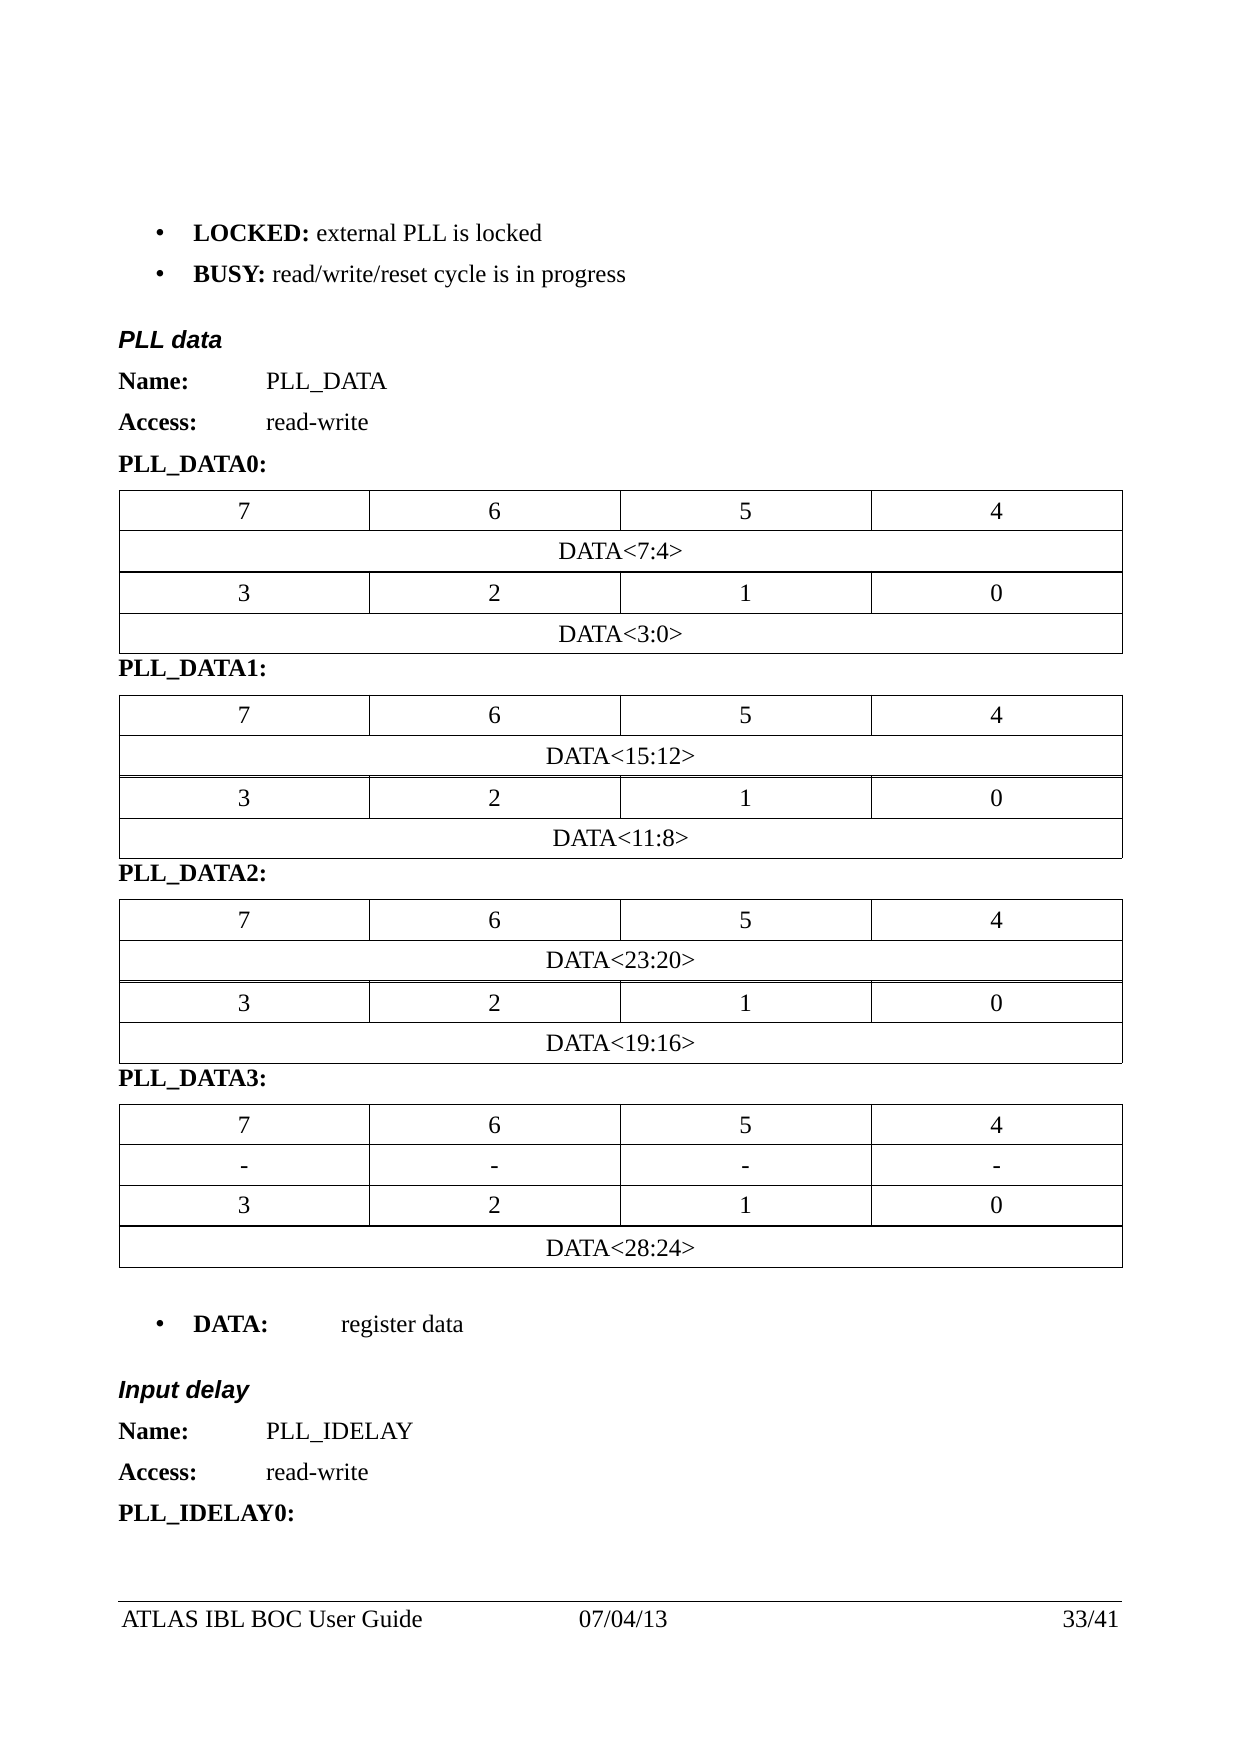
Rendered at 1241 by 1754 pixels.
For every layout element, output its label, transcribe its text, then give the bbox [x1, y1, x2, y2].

table_cell 2 [370, 573, 620, 613]
table_header 7 [120, 1105, 369, 1144]
table_cell 0 [872, 573, 1122, 613]
table_header 4 [872, 491, 1122, 530]
table_cell DATA<15:12> [120, 736, 1122, 775]
table_header 4 [872, 696, 1122, 735]
table_header 5 [621, 1105, 871, 1144]
list LOCKED: external PLL is locked [156, 218, 1122, 246]
table_cell 1 [621, 573, 871, 613]
list BUSY: read/write/reset cycle is in progress [156, 259, 1122, 288]
table_cell DATA<19:16> [120, 1023, 1122, 1063]
table_cell 3 [120, 778, 369, 818]
table_header 5 [621, 696, 871, 735]
table_header 7 [120, 491, 369, 530]
table_cell - [872, 1145, 1122, 1184]
table_cell - [120, 1145, 369, 1184]
table_cell 3 [120, 573, 369, 613]
table_cell DATA<7:4> [120, 531, 1122, 571]
table_cell 2 [370, 778, 620, 818]
table_cell 3 [120, 983, 369, 1022]
table_cell DATA<11:8> [120, 819, 1122, 858]
table_cell 0 [872, 983, 1122, 1022]
table_header 5 [621, 491, 871, 530]
table_cell - [621, 1145, 871, 1184]
subtitle PLL data [118, 325, 1122, 354]
table_cell 0 [872, 1186, 1122, 1225]
table_cell 1 [621, 983, 871, 1022]
table_cell - [370, 1145, 620, 1184]
list DATA: register data [156, 1309, 1122, 1337]
text PLL_DATA1: [118, 654, 1122, 682]
text Name: PLL_IDELAY [118, 1416, 1122, 1445]
text PLL_DATA3: [118, 1064, 1122, 1091]
table_header 7 [120, 900, 369, 939]
text Access: read-write [118, 407, 1122, 436]
text PLL_IDELAY0: [118, 1498, 1122, 1527]
table_header 4 [872, 900, 1122, 939]
table_cell 2 [370, 1186, 620, 1225]
text Name: PLL_DATA [118, 366, 1122, 395]
text PLL_DATA0: [118, 449, 1122, 477]
table_cell 1 [621, 1186, 871, 1225]
table_header 6 [370, 491, 620, 530]
table_cell 3 [120, 1186, 369, 1225]
table_header 4 [872, 1105, 1122, 1144]
table_header 6 [370, 900, 620, 939]
subtitle Input delay [118, 1375, 1122, 1403]
table_cell 1 [621, 778, 871, 818]
table_cell 2 [370, 983, 620, 1022]
text PLL_DATA2: [118, 859, 1122, 887]
table_header 5 [621, 900, 871, 939]
table_cell DATA<28:24> [120, 1227, 1122, 1267]
table_header 6 [370, 696, 620, 735]
table_cell DATA<23:20> [120, 941, 1122, 980]
table_header 6 [370, 1105, 620, 1144]
text Access: read-write [118, 1457, 1122, 1486]
table_header 7 [120, 696, 369, 735]
table_cell DATA<3:0> [120, 614, 1122, 653]
table_cell 0 [872, 778, 1122, 818]
